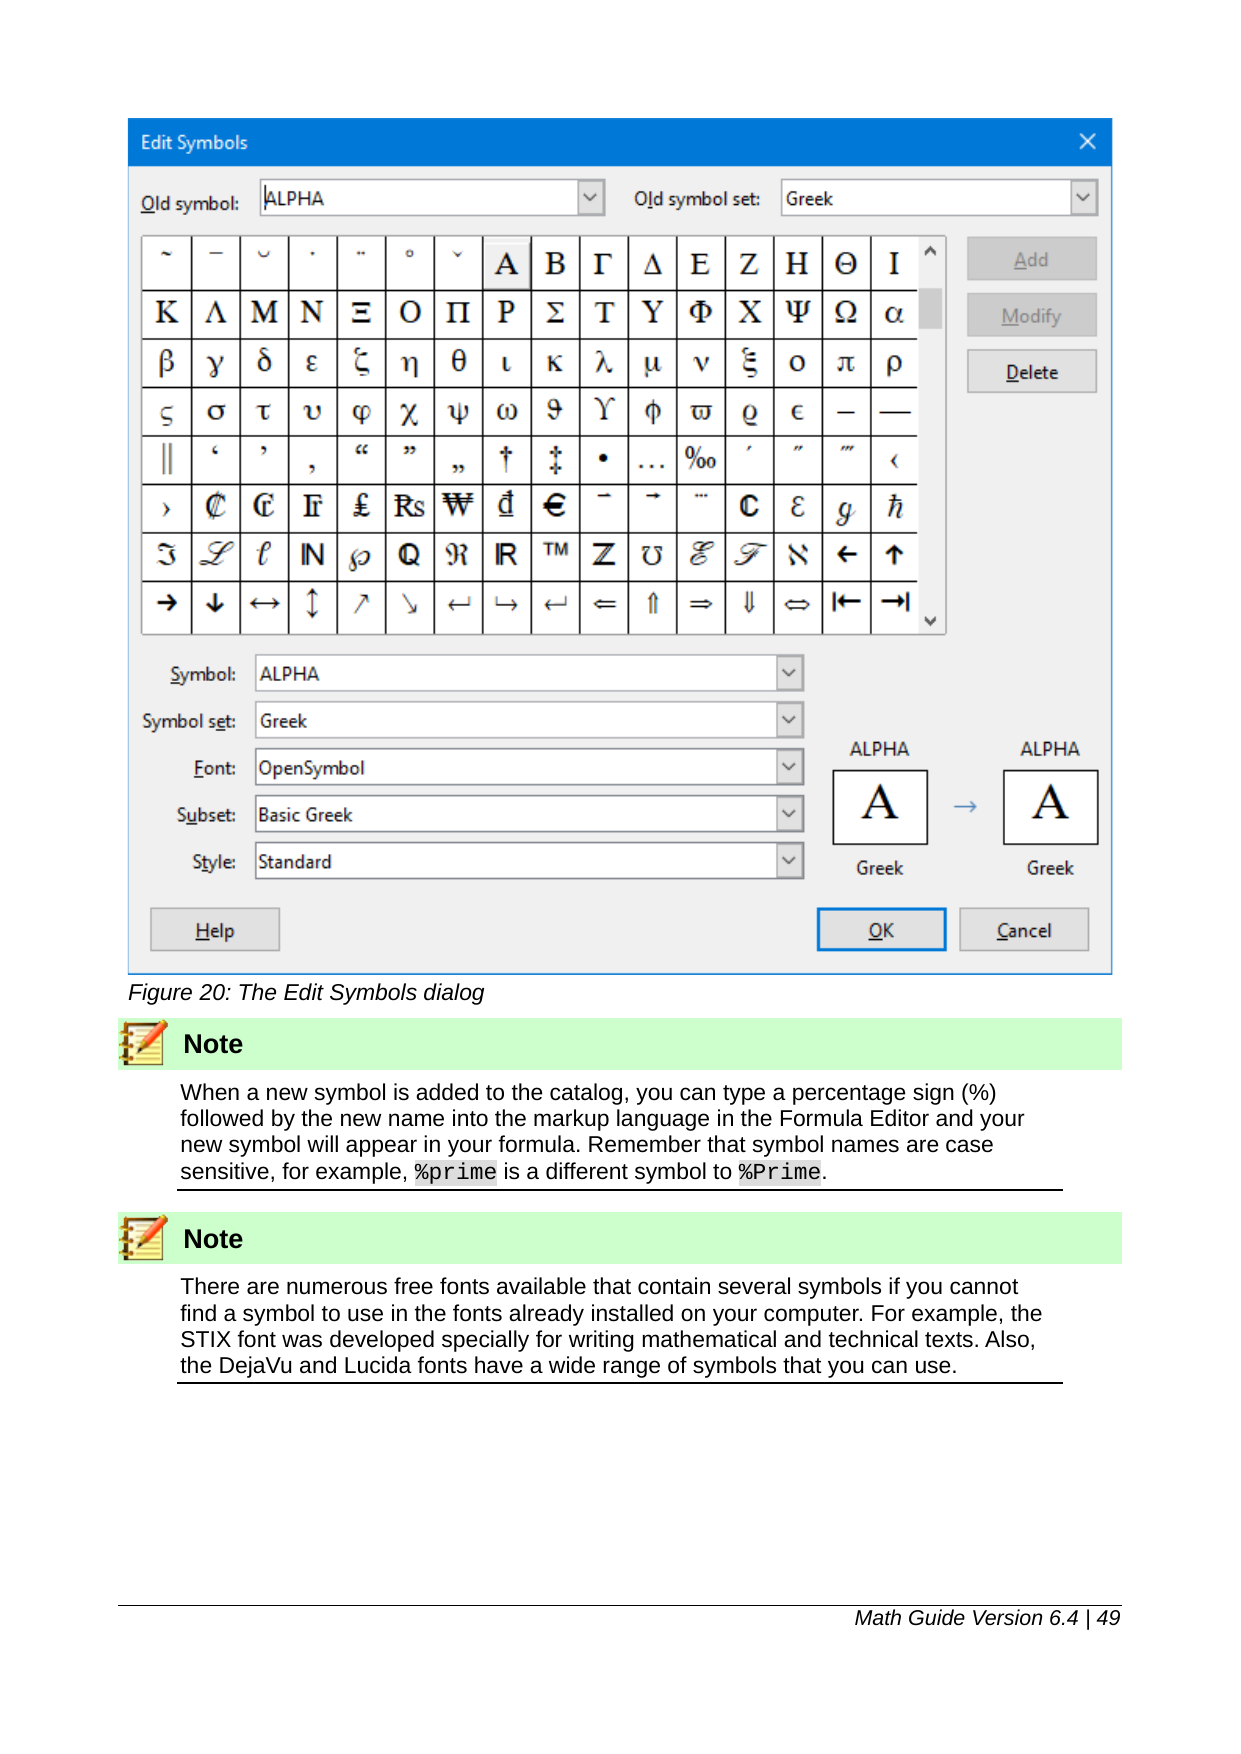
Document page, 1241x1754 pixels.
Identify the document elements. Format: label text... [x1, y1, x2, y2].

text When a new symbol is added to the catalog, you can type a percentage sign (%) followed by the new name into the markup language in the Formula Editor and your new symbol will appear in your formula. Remember that symbol names are case sensitive, for example, %prime is a different symbol to %Prime. [177, 1076, 1063, 1189]
picture [127, 118, 1113, 975]
subtitle Note [118, 1018, 1122, 1070]
subtitle Note [118, 1212, 1122, 1264]
text There are numerous free fonts available that contain several symbols if you cannot find a symbol to use in the fonts already installed on your computer. For example, the STIX font was developed specially for writing mathematical and technical texts. Also, the DejaVu and Lucida fonts have a wide range of symbols that you can use. [177, 1270, 1063, 1382]
text Figure 20: The Edit Symbols dialog [128, 975, 1112, 1006]
picture [119, 1018, 170, 1069]
picture [119, 1213, 170, 1264]
